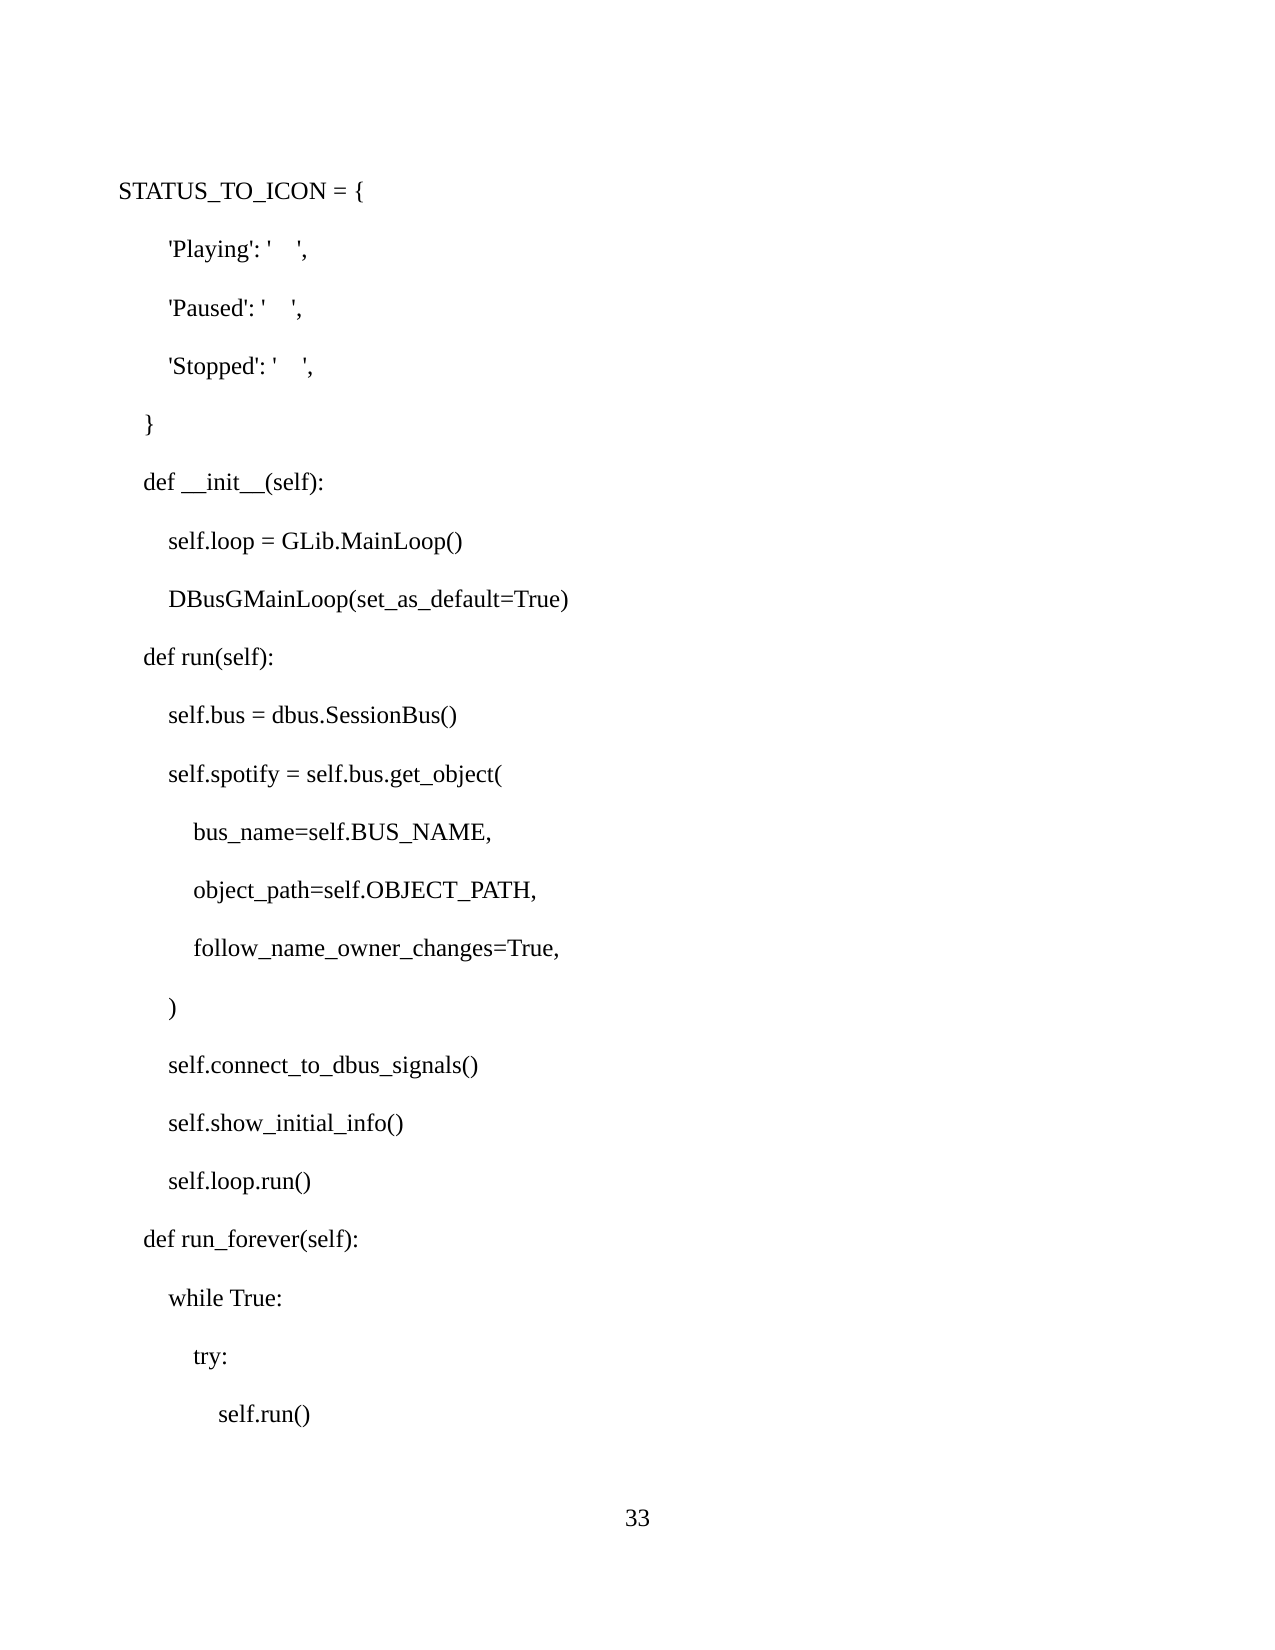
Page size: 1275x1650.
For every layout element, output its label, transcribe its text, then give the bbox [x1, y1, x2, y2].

text follow_name_owner_changes=True, [118, 933, 1157, 962]
text object_path=self.OBJECT_PATH, [118, 875, 1157, 904]
text self.bus = dbus.SessionBus() [118, 700, 1157, 729]
text ) [118, 992, 1157, 1020]
text self.loop = GLib.MainLoop() [118, 526, 1157, 554]
text def run(self): [118, 642, 1157, 671]
text DBusGMainLoop(set_as_default=True) [118, 584, 1157, 613]
text try: [118, 1341, 1157, 1370]
text 'Paused': ' ', [118, 293, 1157, 322]
text } [118, 409, 1157, 438]
text def run_forever(self): [118, 1224, 1157, 1253]
text self.spotify = self.bus.get_object( [118, 759, 1157, 787]
text STATUS_TO_ICON = { [118, 176, 1157, 205]
text self.show_initial_info() [118, 1108, 1157, 1137]
text self.connect_to_dbus_signals() [118, 1050, 1157, 1078]
text bus_name=self.BUS_NAME, [118, 817, 1157, 846]
text 'Playing': ' ', [118, 234, 1157, 263]
text while True: [118, 1283, 1157, 1311]
text self.run() [118, 1399, 1157, 1428]
text self.loop.run() [118, 1166, 1157, 1195]
text 'Stopped': ' ', [118, 351, 1157, 380]
text def __init__(self): [118, 467, 1157, 496]
